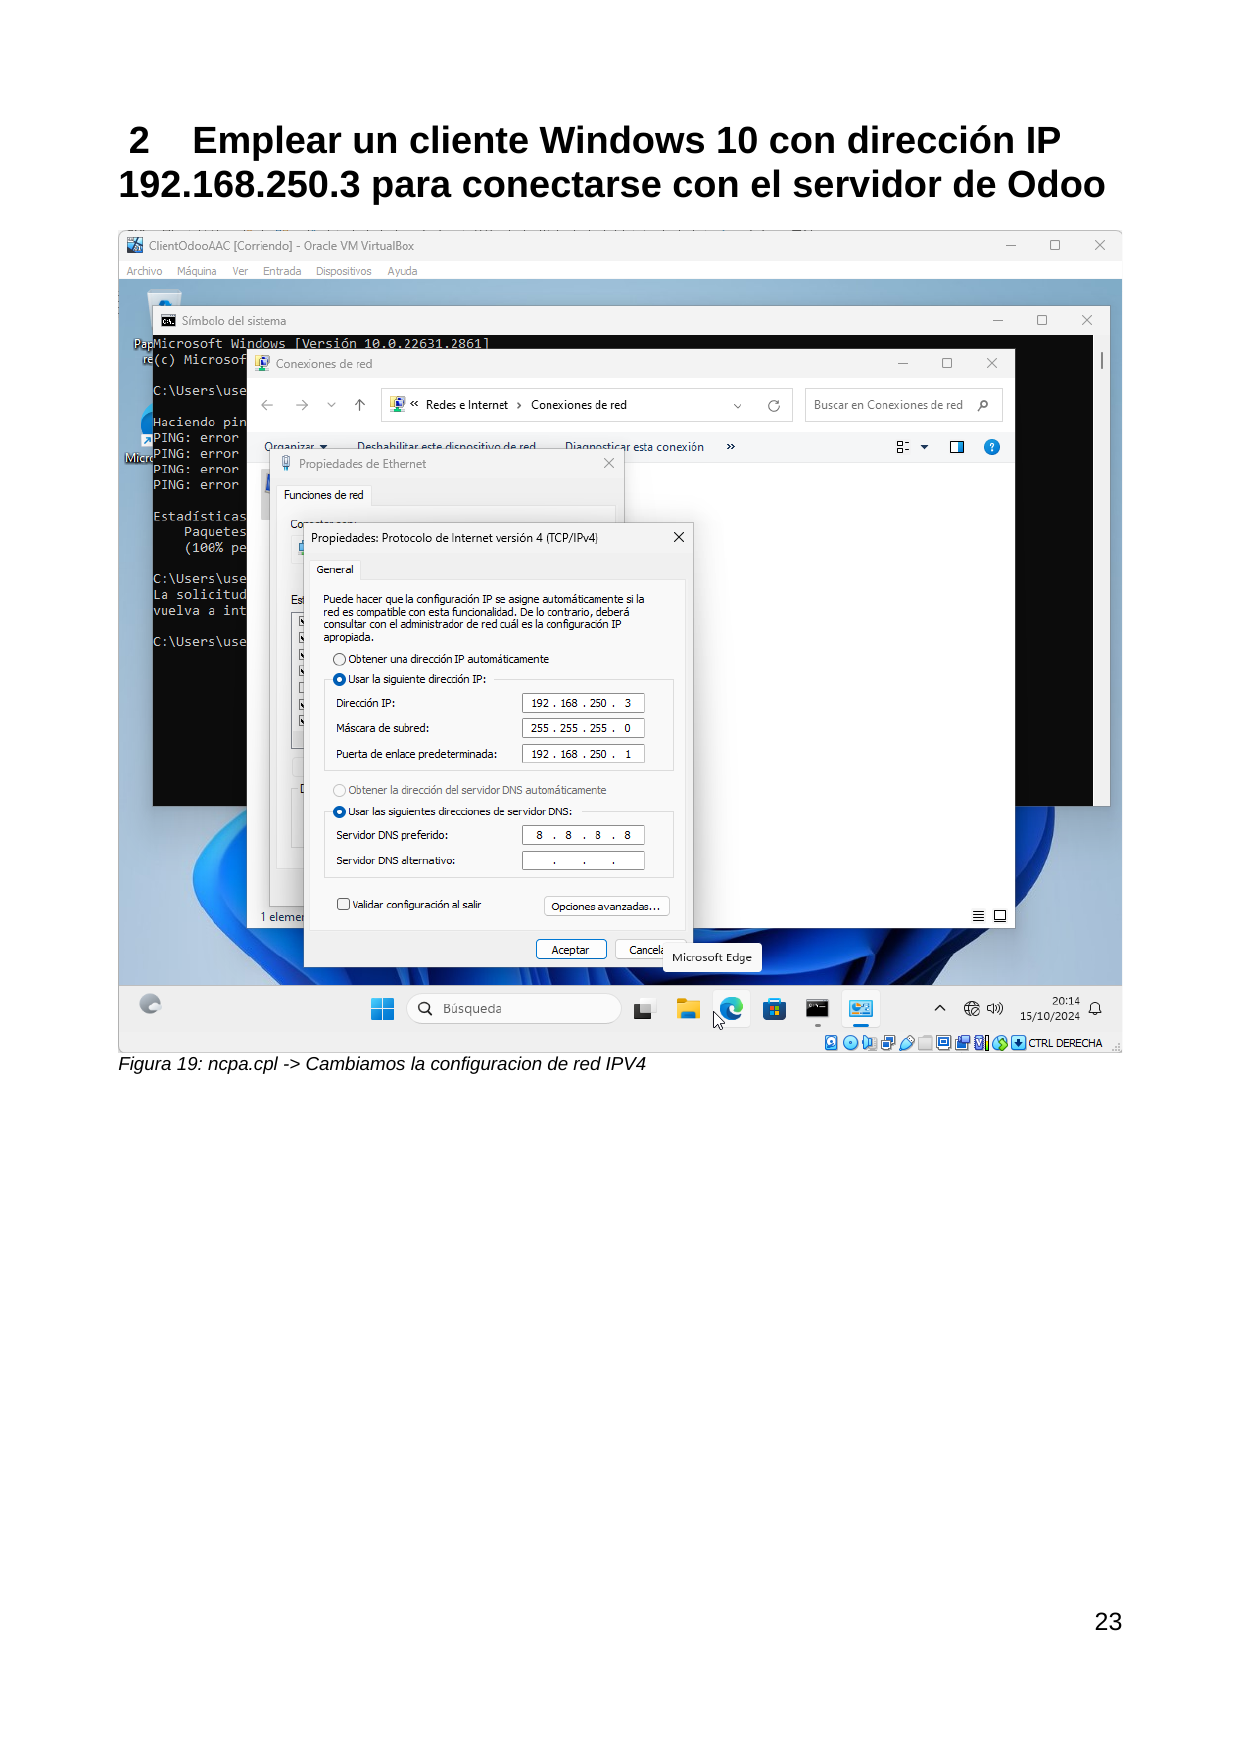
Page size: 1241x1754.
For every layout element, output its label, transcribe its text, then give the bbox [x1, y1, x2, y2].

subtitle Emplear un cliente Windows 10 con dirección IP 192.168.250.3 para conectarse con el servidor de Odoo [118, 118, 1122, 205]
text Figura 19: ncpa.cpl -> Cambiamos la configuracion de red IPV4 [118, 1053, 1122, 1074]
picture [118, 230, 1123, 1053]
